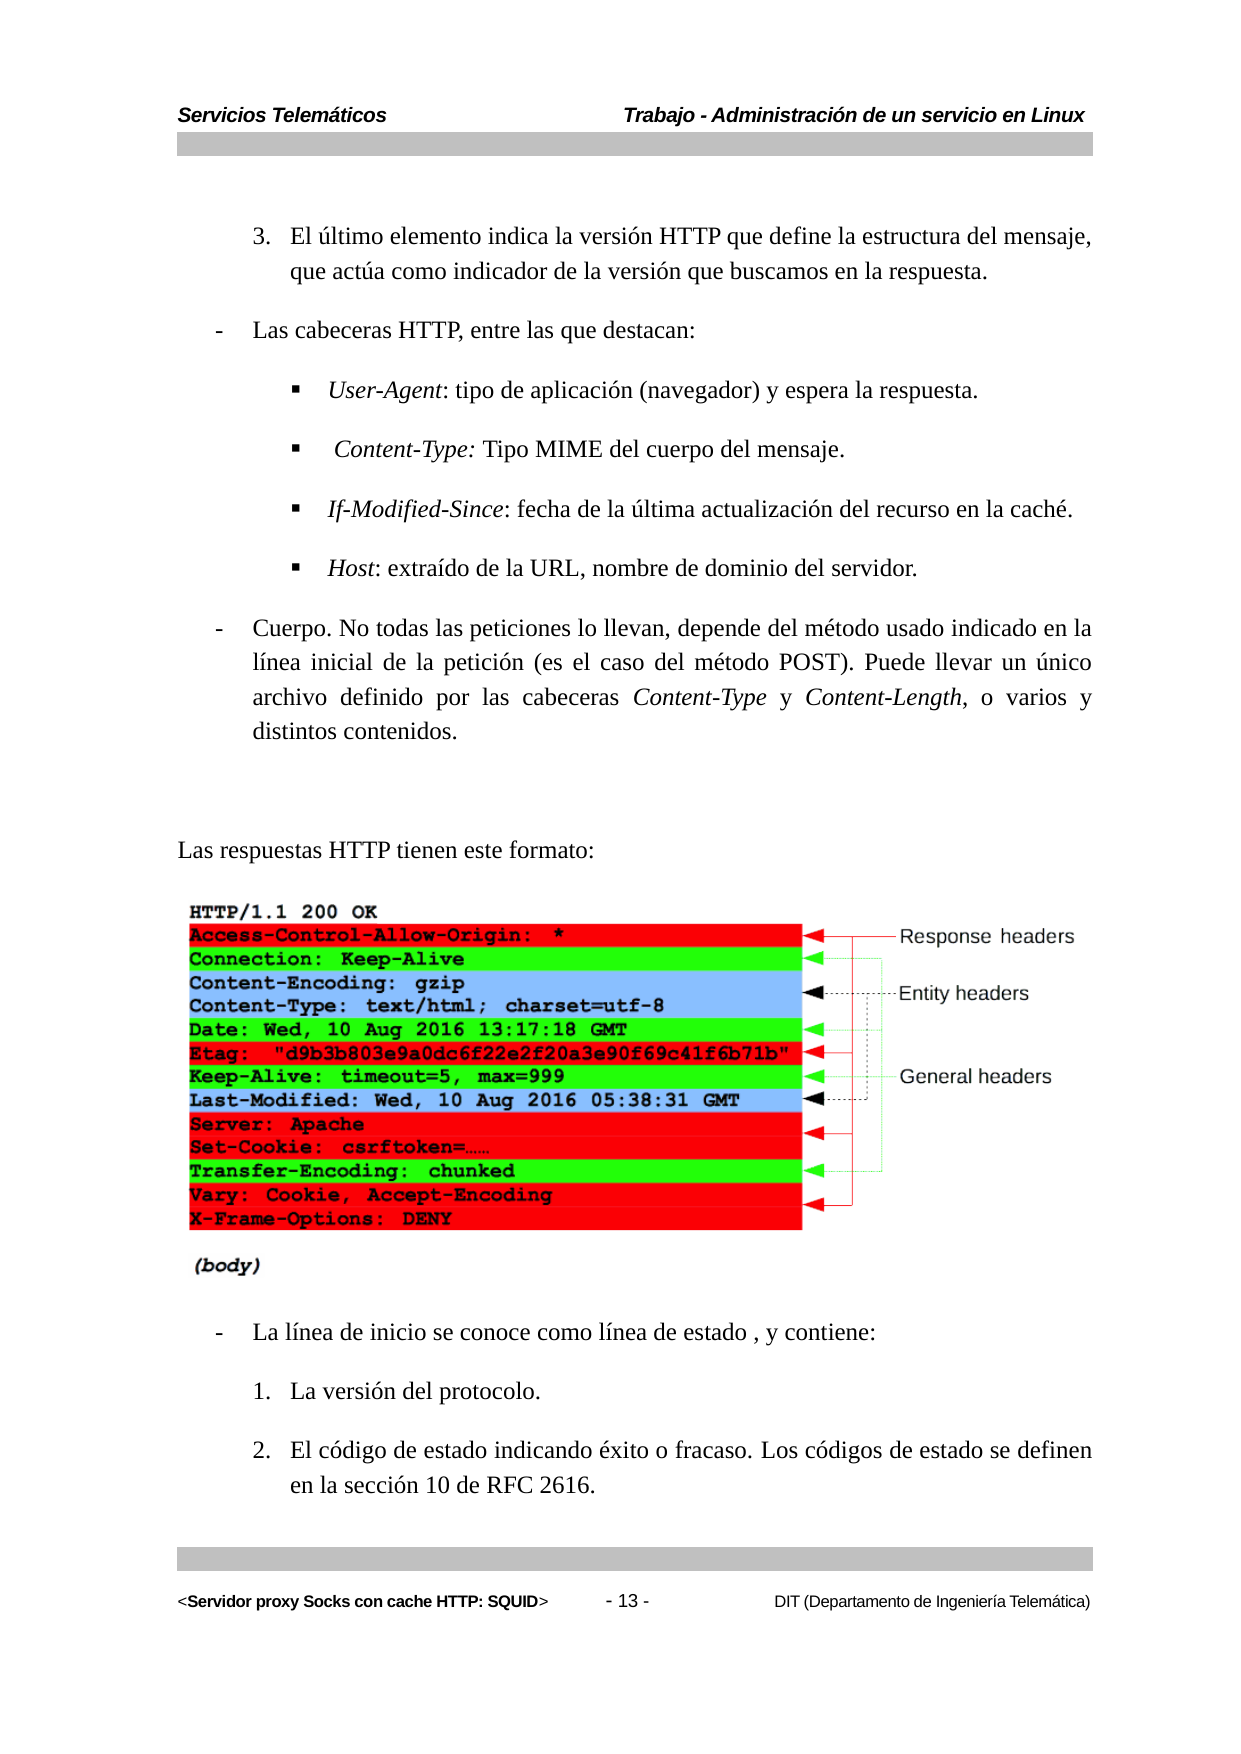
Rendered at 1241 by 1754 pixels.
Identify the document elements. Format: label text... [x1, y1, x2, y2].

list User-Agent: tipo de aplicación (navegador) y espera la respuesta. [290, 375, 1093, 404]
list El código de estado indicando éxito o fracaso. Los códigos de estado se definen en la sección 10 de RFC 2616. [252, 1436, 1093, 1499]
list Cuerpo. No todas las peticiones lo llevan, depende del método usado indicado en la línea inicial de la petición (es el caso del método POST). Puede llevar un único archivo definido por las cabeceras Content-Type y Content-Length, o varios y distintos contenidos. [215, 613, 1093, 745]
list Host: extraído de la URL, nombre de dominio del servidor. [290, 553, 1093, 582]
list If-Modified-Since: fecha de la última actualización del recurso en la caché. [290, 494, 1093, 523]
list La línea de inicio se conoce como línea de estado , y contiene: [215, 1317, 1093, 1345]
list Las cabeceras HTTP, entre las que destacan: [215, 315, 1093, 344]
list Content-Type: Tipo MIME del cuerpo del mensaje. [290, 434, 1093, 463]
text Las respuestas HTTP tienen este formato: [177, 835, 1093, 864]
list El último elemento indica la versión HTTP que define la estructura del mensaje, que actúa como indicador de la versión que buscamos en la respuesta. [252, 221, 1093, 285]
list La versión del protocolo. [252, 1376, 1093, 1405]
